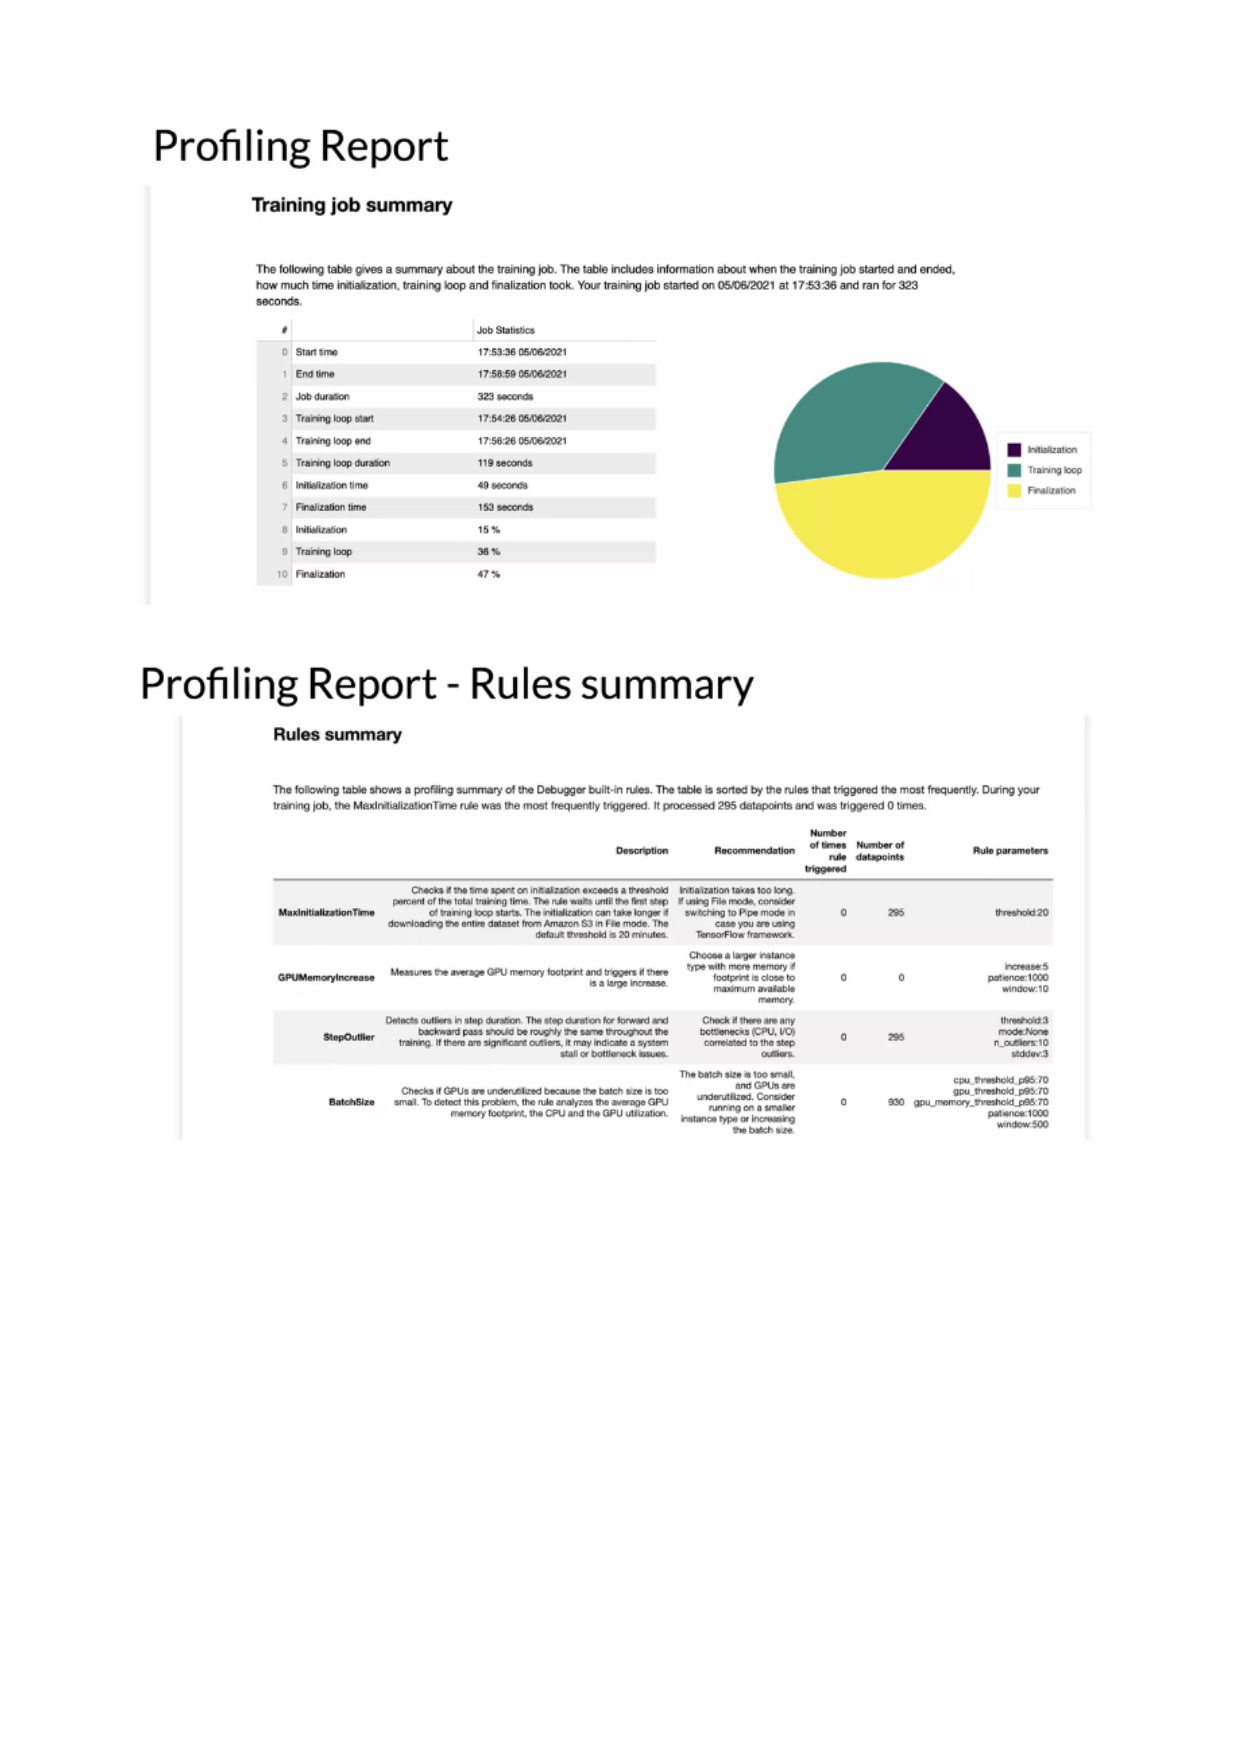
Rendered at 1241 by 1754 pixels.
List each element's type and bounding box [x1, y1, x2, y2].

picture [118, 653, 1123, 1157]
picture [118, 118, 1123, 625]
